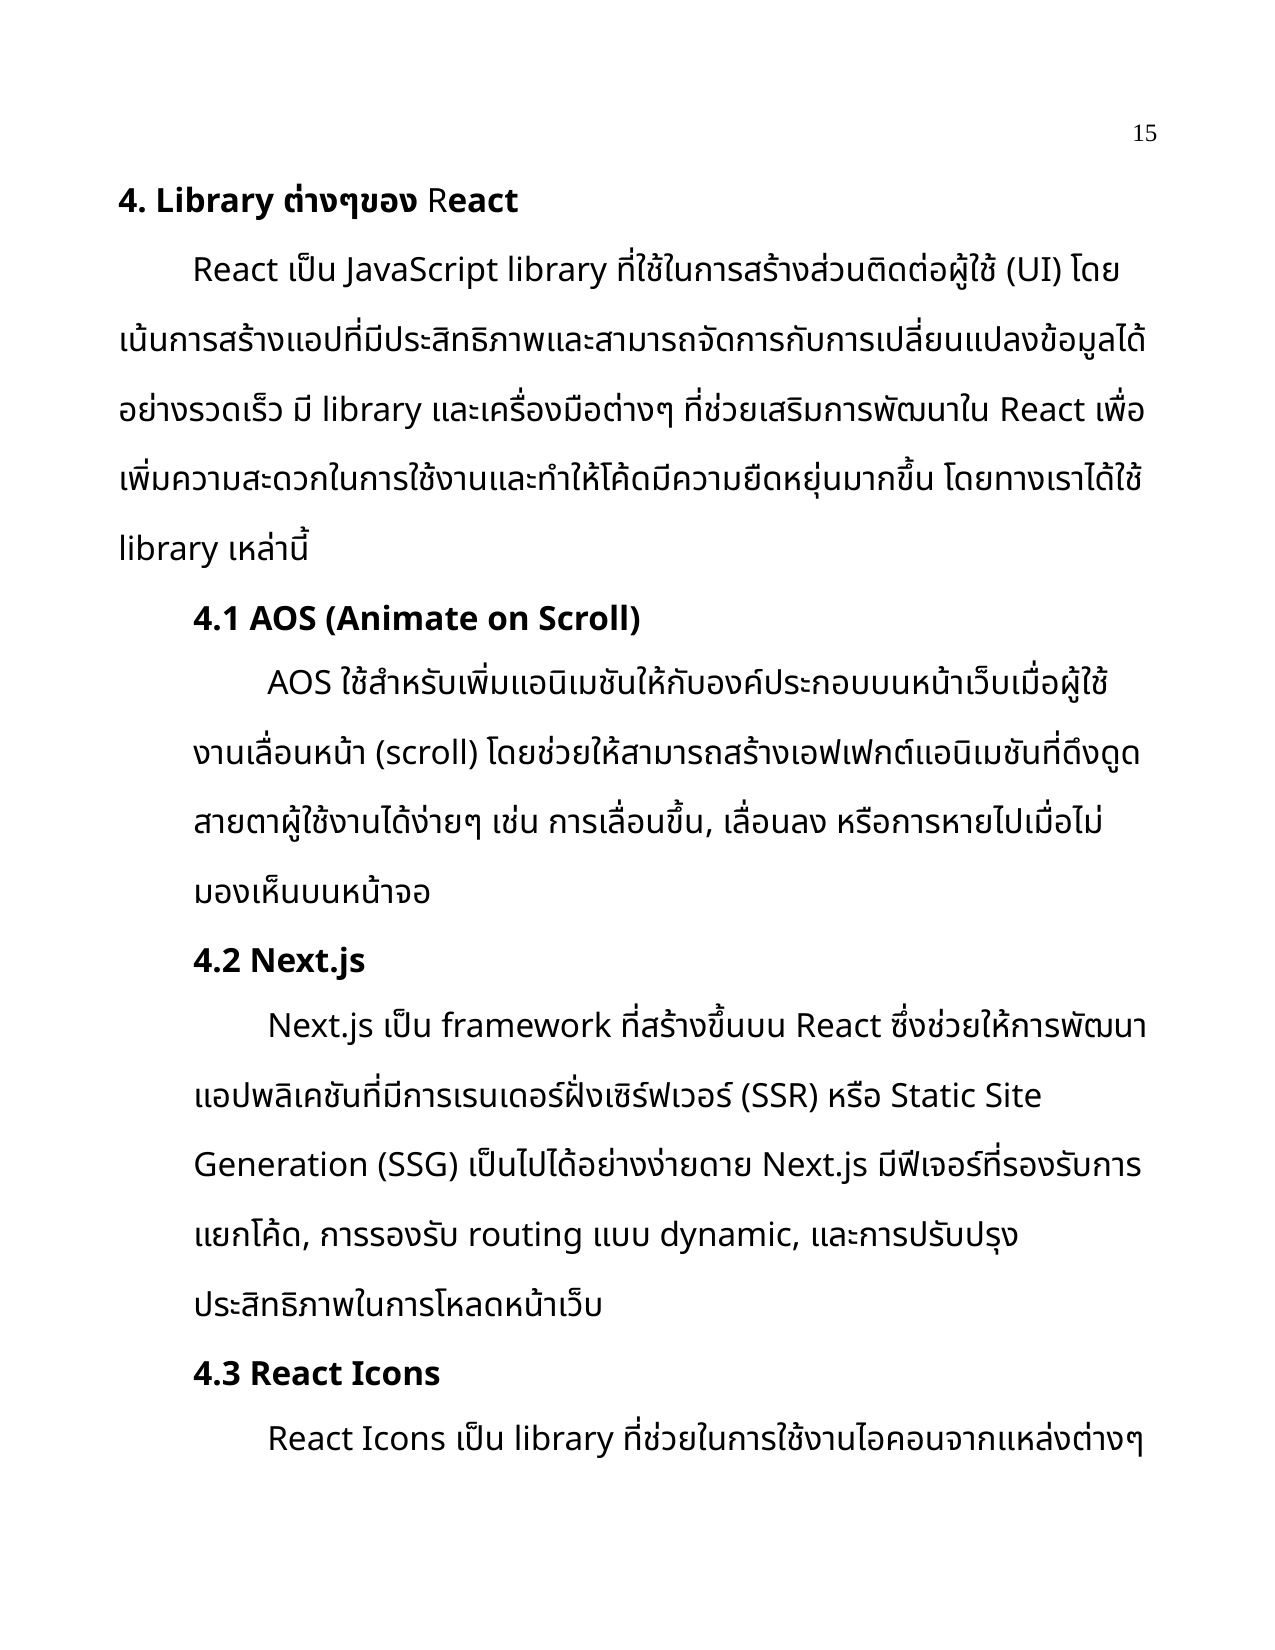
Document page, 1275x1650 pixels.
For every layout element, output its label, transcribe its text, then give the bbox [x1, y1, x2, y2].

text 4.3 React Icons React Icons เป็น library ที่ช่วยในการใช้งานไอคอนจากแหล่งต่างๆ [193, 1350, 1157, 1465]
text 4.1 AOS (Animate on Scroll) AOS ใช้สำหรับเพิ่มแอนิเมชันให้กับองค์ประกอบบนหน้าเว็บเมื่อผู้ใช้งานเลื่อนหน้า (scroll) โดยช่วยให้สามารถสร้างเอฟเฟกต์แอนิเมชันที่ดึงดูดสายตาผู้ใช้งานได้ง่ายๆ เช่น การเลื่อนขึ้น, เลื่อนลง หรือการหายไปเมื่อไม่มองเห็นบนหน้าจอ [193, 594, 1157, 918]
text 4. Library ต่างๆของ React [118, 176, 1157, 227]
text React เป็น JavaScript library ที่ใช้ในการสร้างส่วนติดต่อผู้ใช้ (UI) โดยเน้นการสร้างแอปที่มีประสิทธิภาพและสามารถจัดการกับการเปลี่ยนแปลงข้อมูลได้อย่างรวดเร็ว มี library และเครื่องมือต่างๆ ที่ช่วยเสริมการพัฒนาใน React เพื่อเพิ่มความสะดวกในการใช้งานและทำให้โค้ดมีความยืดหยุ่นมากขึ้น โดยทางเราได้ใช้ library เหล่านี้ [118, 246, 1157, 575]
text 4.2 Next.js Next.js เป็น framework ที่สร้างขึ้นบน React ซึ่งช่วยให้การพัฒนาแอปพลิเคชันที่มีการเรนเดอร์ฝั่งเซิร์ฟเวอร์ (SSR) หรือ Static Site Generation (SSG) เป็นไปได้อย่างง่ายดาย Next.js มีฟีเจอร์ที่รองรับการแยกโค้ด, การรองรับ routing แบบ dynamic, และการปรับปรุงประสิทธิภาพในการโหลดหน้าเว็บ [193, 937, 1157, 1331]
